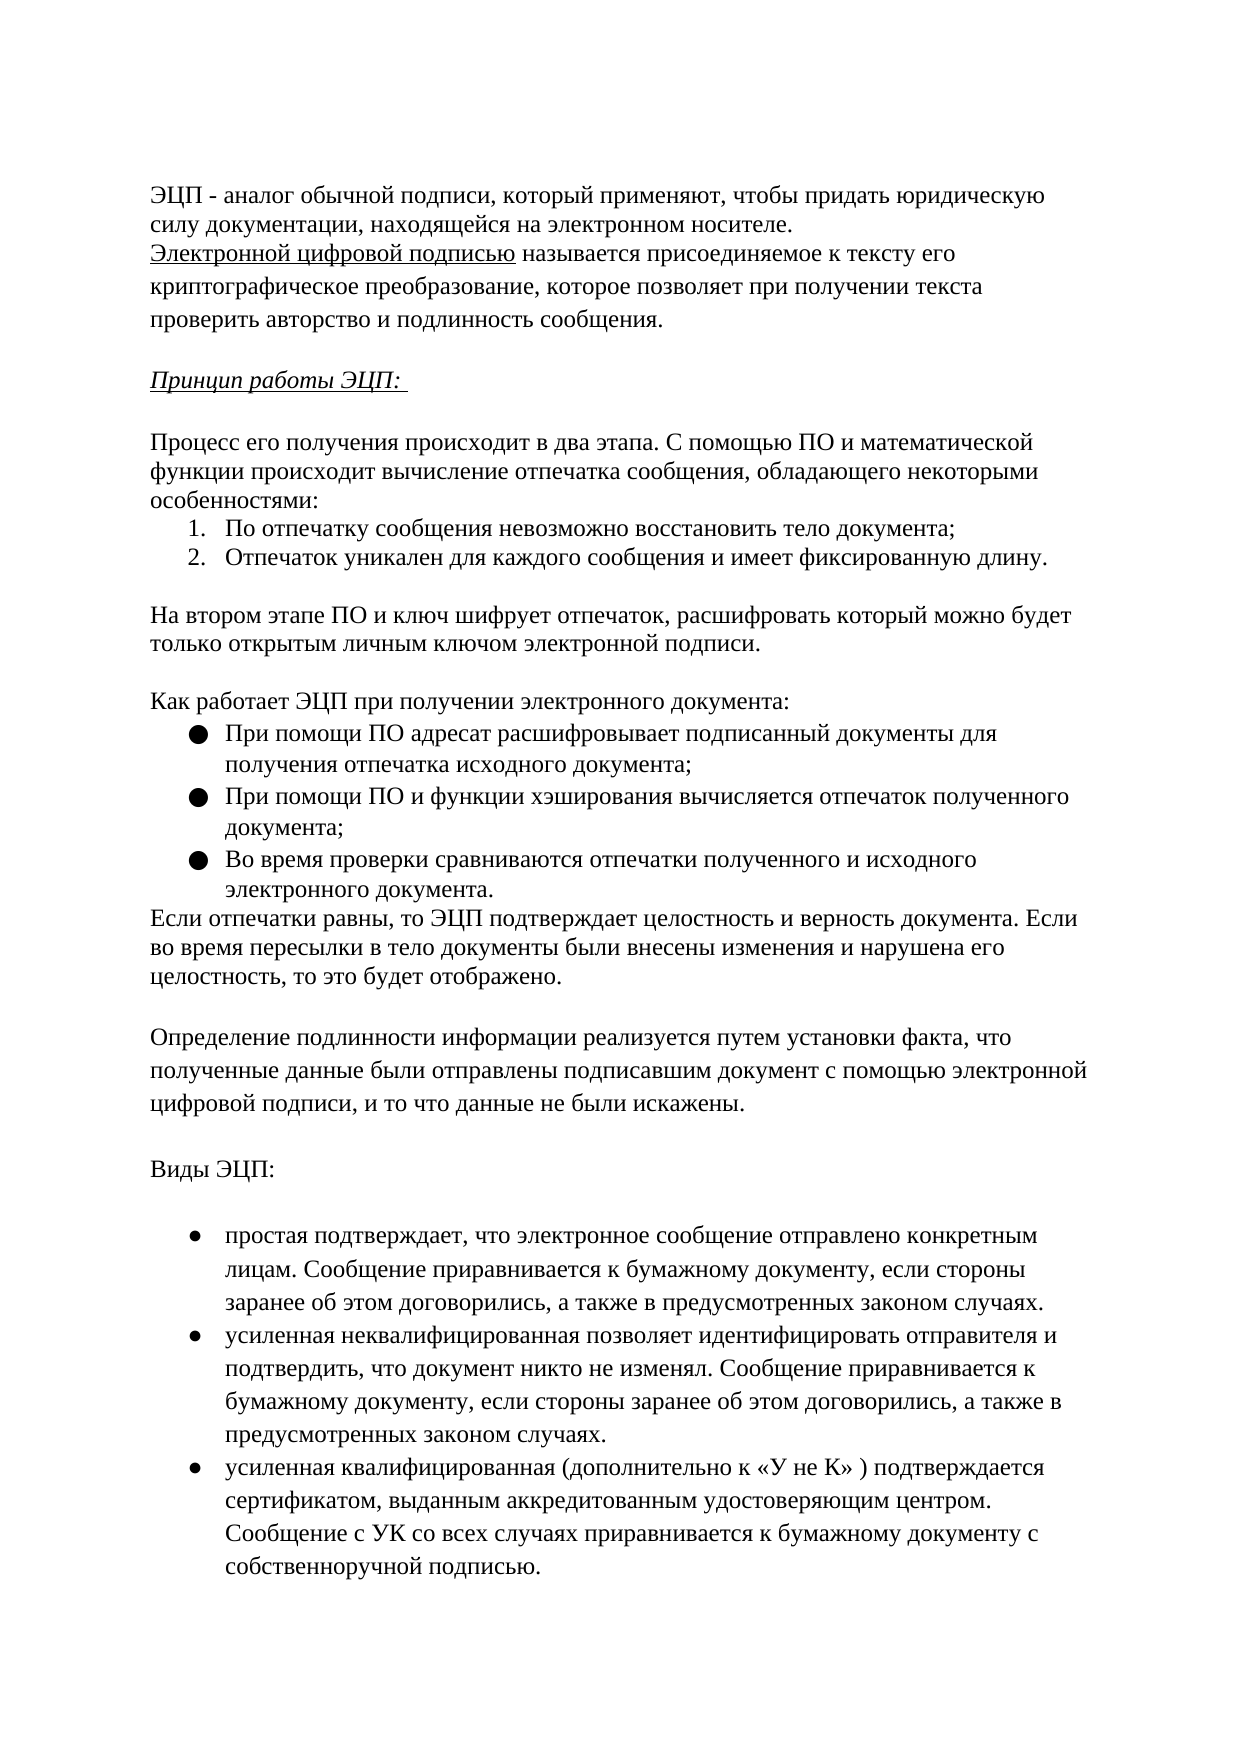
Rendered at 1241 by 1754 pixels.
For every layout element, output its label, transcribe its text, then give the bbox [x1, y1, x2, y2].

list усиленная неквалифицированная позволяет идентифицировать отправителя и подтвердить, что документ никто не изменял. Сообщение приравнивается к бумажному документу, если стороны заранее об этом договорились, а также в предусмотренных законом случаях. [187, 1320, 1090, 1447]
list При помощи ПО адресат расшифровывает подписанный документы для получения отпечатка исходного документа; [187, 715, 1090, 778]
text Принцип работы ЭЦП: [150, 366, 1090, 394]
list По отпечатку сообщения невозможно восстановить тело документа; [187, 513, 1090, 542]
text Процесс его получения происходит в два этапа. С помощью ПО и математической функции происходит вычисление отпечатка сообщения, обладающего некоторыми особенностями: [150, 427, 1090, 513]
list Во время проверки сравниваются отпечатки полученного и исходного электронного документа. [187, 840, 1090, 903]
list Отпечаток уникален для каждого сообщения и имеет фиксированную длину. [187, 542, 1090, 571]
text Виды ЭЦП: [150, 1154, 1090, 1183]
text Электронной цифровой подписью называется присоединяемое к тексту его криптографическое преобразование, которое позволяет при получении текста [150, 238, 1090, 299]
list При помощи ПО и функции хэширования вычисляется отпечаток полученного документа; [187, 778, 1090, 840]
text Если отпечатки равны, то ЭЦП подтверждает целостность и верность документа. Если во время пересылки в тело документы были внесены изменения и нарушена его целостность, то это будет отображено. [150, 903, 1090, 989]
text проверить авторство и подлинность сообщения. [150, 304, 1090, 332]
list усиленная квалифицированная (дополнительно к «У не К» ) подтверждается сертификатом, выданным аккредитованным удостоверяющим центром. Сообщение с УК со всех случаях приравнивается к бумажному документу с собственноручной подписью. [187, 1452, 1090, 1579]
text ЭЦП - аналог обычной подписи, который применяют, чтобы придать юридическую силу документации, находящейся на электронном носителе. [150, 180, 1090, 238]
text Определение подлинности информации реализуется путем установки факта, что полученные данные были отправлены подписавшим документ с помощью электронной цифровой подписи, и то что данные не были искажены. [150, 1022, 1090, 1117]
list простая подтверждает, что электронное сообщение отправлено конкретным лицам. Сообщение приравнивается к бумажному документу, если стороны заранее об этом договорились, а также в предусмотренных законом случаях. [187, 1221, 1090, 1315]
text Как работает ЭЦП при получении электронного документа: [150, 686, 1090, 715]
text На втором этапе ПО и ключ шифрует отпечаток, расшифровать который можно будет только открытым личным ключом электронной подписи. [150, 600, 1090, 657]
